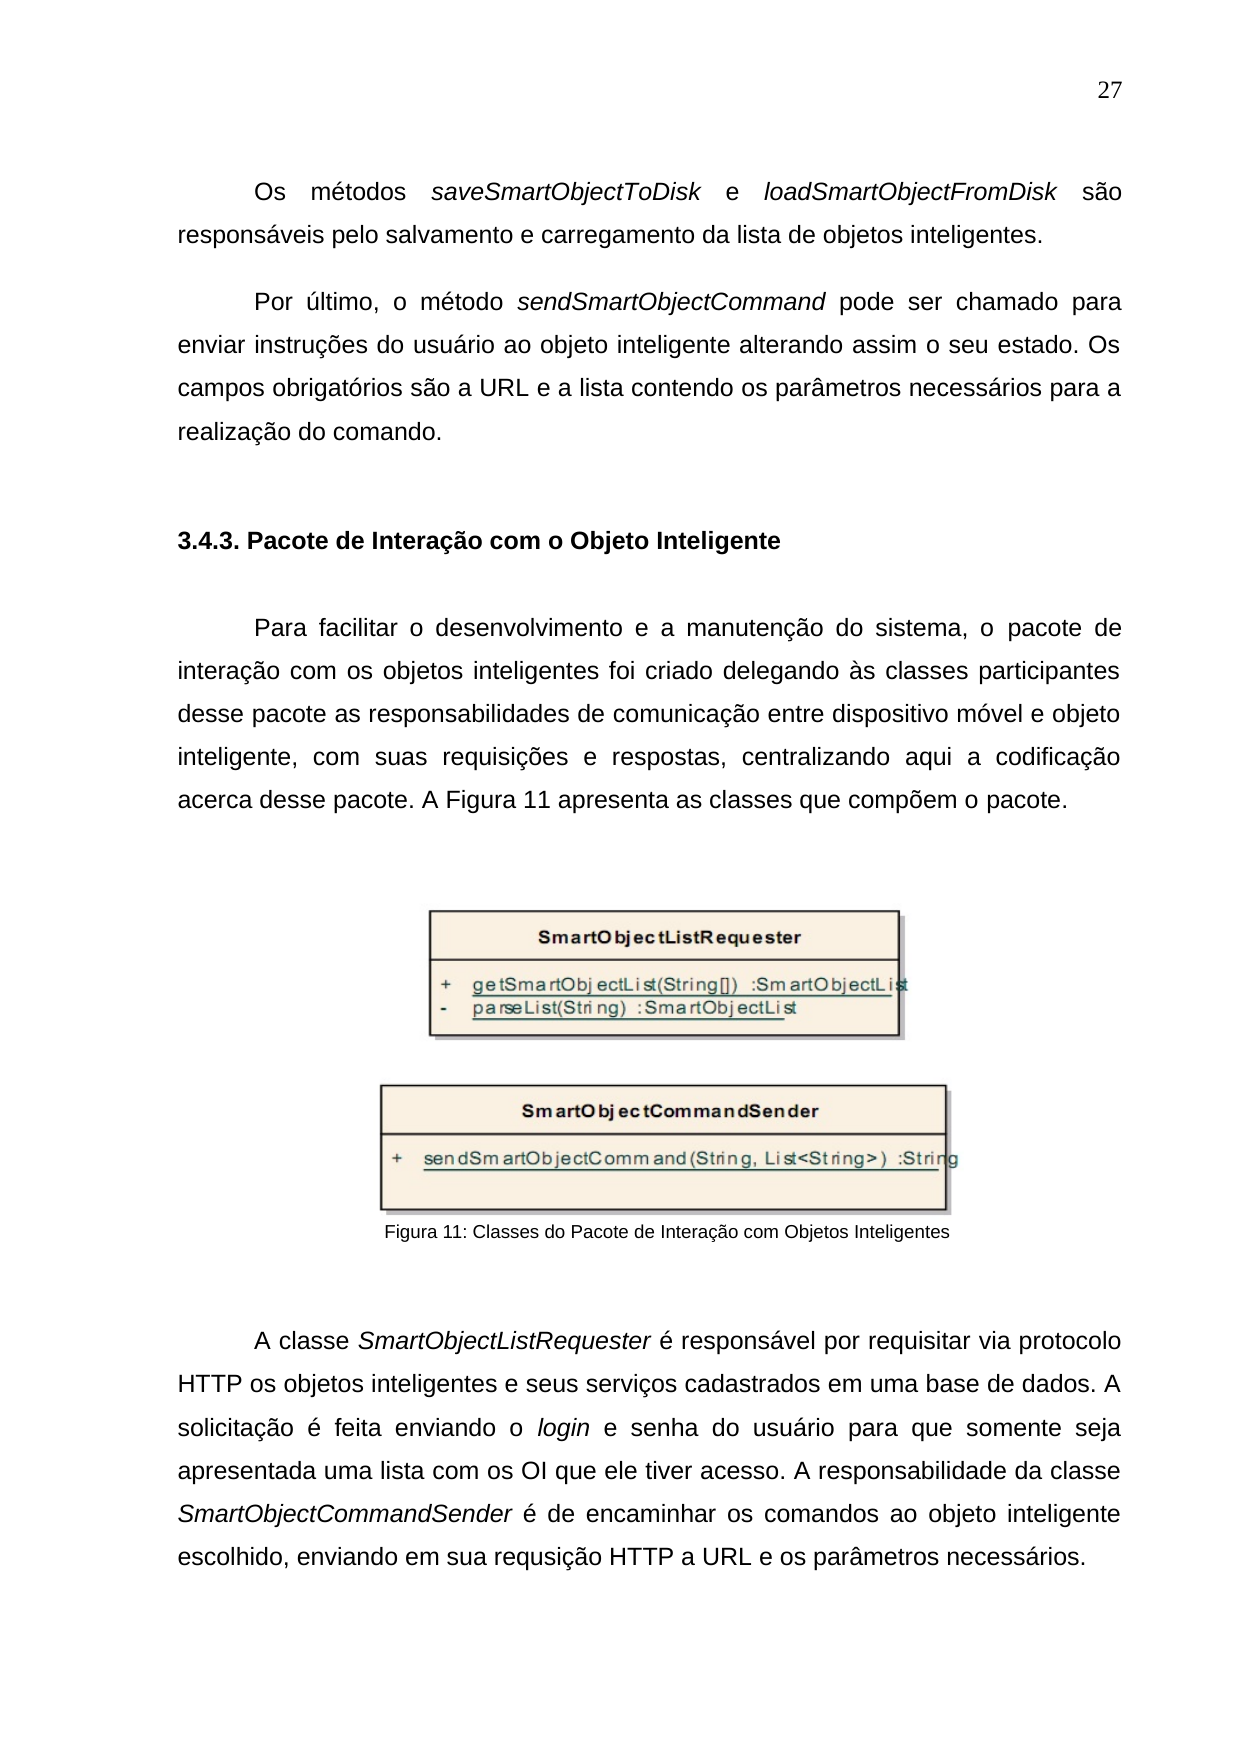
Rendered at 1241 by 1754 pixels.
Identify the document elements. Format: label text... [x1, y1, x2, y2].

text Os métodos saveSmartObjectToDisk e loadSmartObjectFromDisk são responsáveis pelo salvamento e carregamento da lista de objetos inteligentes. [177, 177, 1122, 249]
list Pacote de Interação com o Objeto Inteligente [177, 526, 1122, 555]
text Por último, o método sendSmartObjectCommand pode ser chamado para enviar instruções do usuário ao objeto inteligente alterando assim o seu estado. Os campos obrigatórios são a URL e a lista contendo os parâmetros necessários para a realização do comando. [177, 287, 1122, 445]
picture [370, 895, 964, 1222]
text A classe SmartObjectListRequester é responsável por requisitar via protocolo HTTP os objetos inteligentes e seus serviços cadastrados em uma base de dados. A solicitação é feita enviando o login e senha do usuário para que somente seja apresentada uma lista com os OI que ele tiver acesso. A responsabilidade da classe SmartObjectCommandSender é de encaminhar os comandos ao objeto inteligente escolhido, enviando em sua requsição HTTP a URL e os parâmetros necessários. [177, 1326, 1122, 1571]
text Figura 11: Classes do Pacote de Interação com Objetos Inteligentes [338, 895, 996, 1243]
text Para facilitar o desenvolvimento e a manutenção do sistema, o pacote de interação com os objetos inteligentes foi criado delegando às classes participantes desse pacote as responsabilidades de comunicação entre dispositivo móvel e objeto inteligente, com suas requisições e respostas, centralizando aqui a codificação acerca desse pacote. A Figura 11 apresenta as classes que compõem o pacote. [177, 613, 1122, 814]
